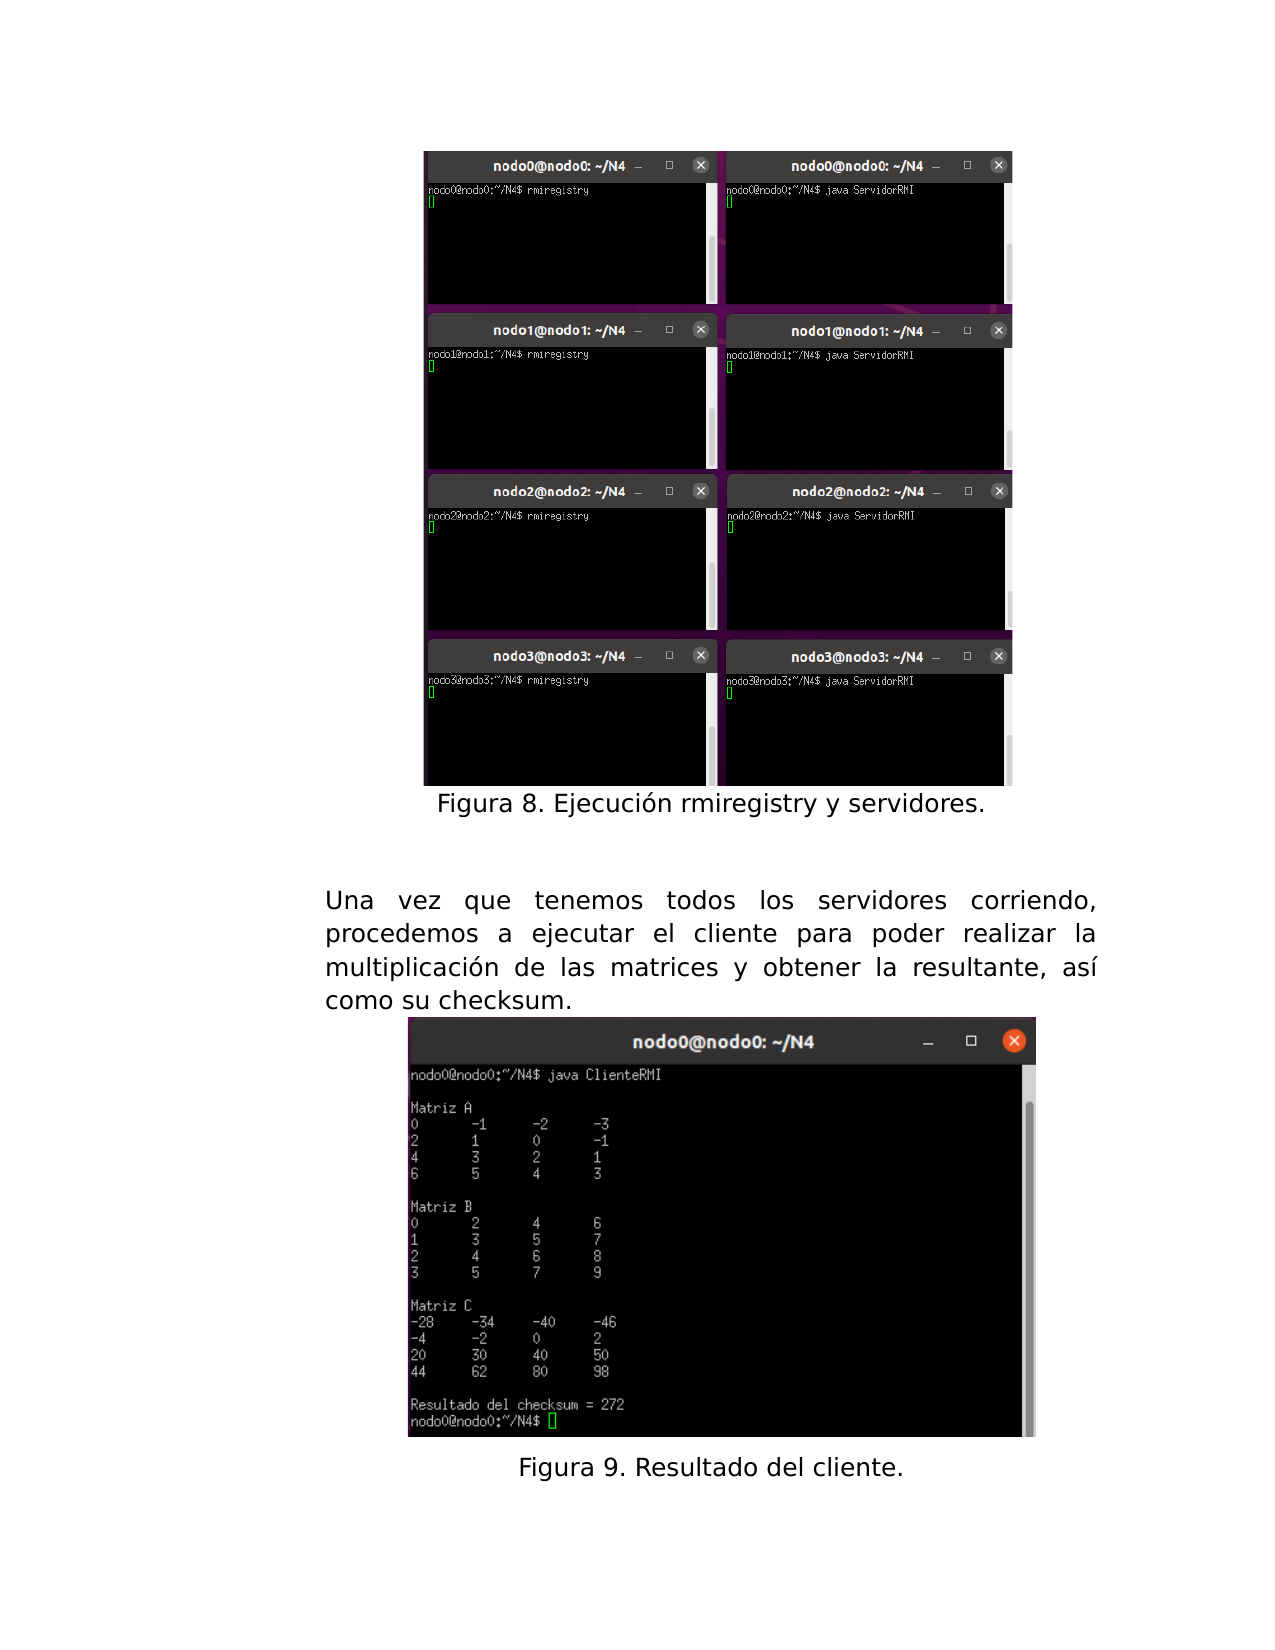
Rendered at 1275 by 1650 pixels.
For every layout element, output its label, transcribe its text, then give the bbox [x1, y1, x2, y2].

picture [423, 151, 475, 786]
text Figura 8. Ejecución rmiregistry y servidores. [325, 148, 1098, 819]
text Una vez que tenemos todos los servidores corriendo, procedemos a ejecutar el cliente para poder realizar la multiplicación de las matrices y obtener la resultante, así como su checksum. [325, 886, 1098, 1016]
text Figura 9. Resultado del cliente. [177, 1419, 1098, 1482]
picture [558, 1017, 911, 1437]
